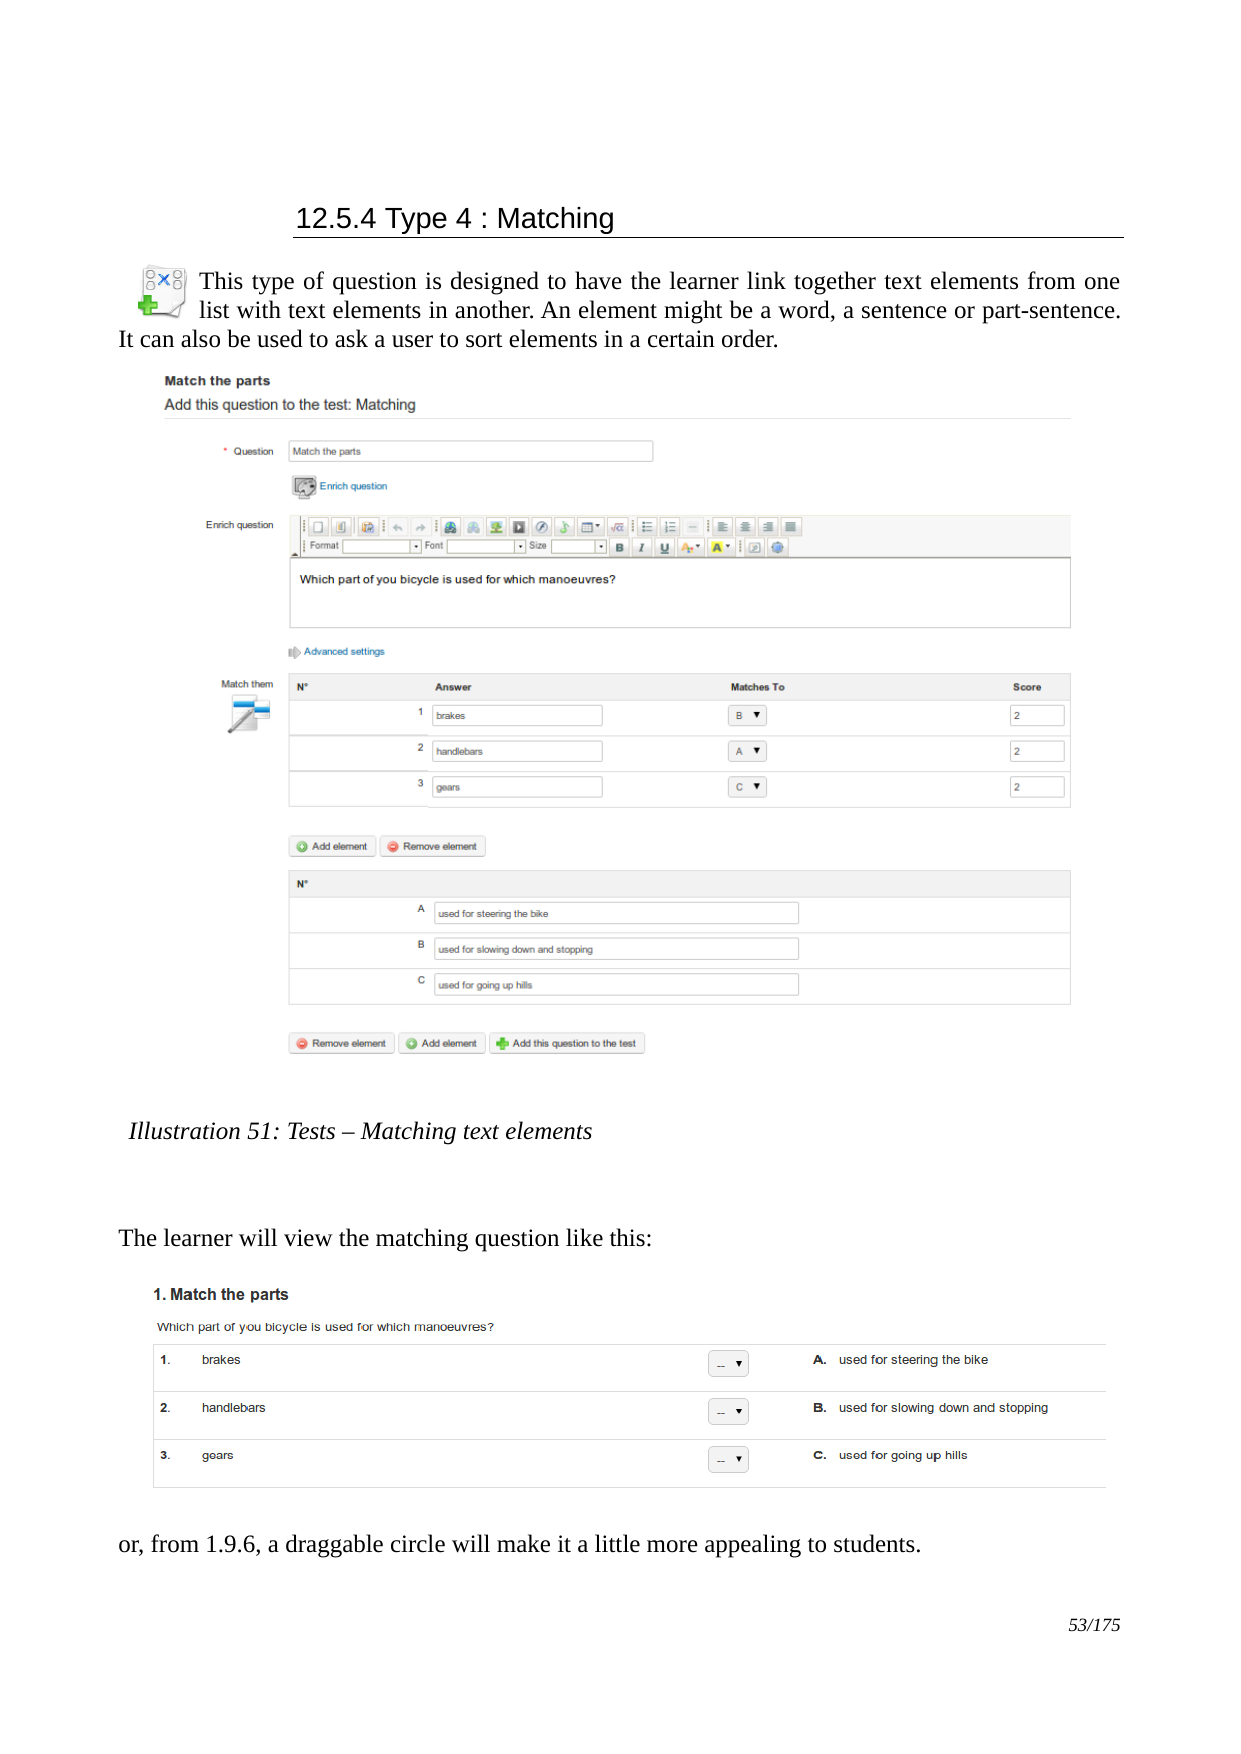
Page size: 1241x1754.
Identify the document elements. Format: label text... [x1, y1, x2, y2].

picture [128, 260, 188, 320]
text Illustration 51: Tests – Matching text elements [128, 1116, 1129, 1144]
text or, from 1.9.6, a draggable circle will make it a little more appealing to students. [118, 1529, 1122, 1558]
subtitle Type 4 : Matching [293, 201, 1124, 237]
picture [133, 1280, 1107, 1501]
picture [148, 369, 1102, 1062]
text This type of question is designed to have the learner link together text elements from one list with text elements in another. An element might be a word, a sentence or part-sentence. It can also be used to ask a user to sort elements in a certain order. [118, 266, 1122, 353]
text The learner will view the matching question like this: [118, 1223, 1122, 1252]
